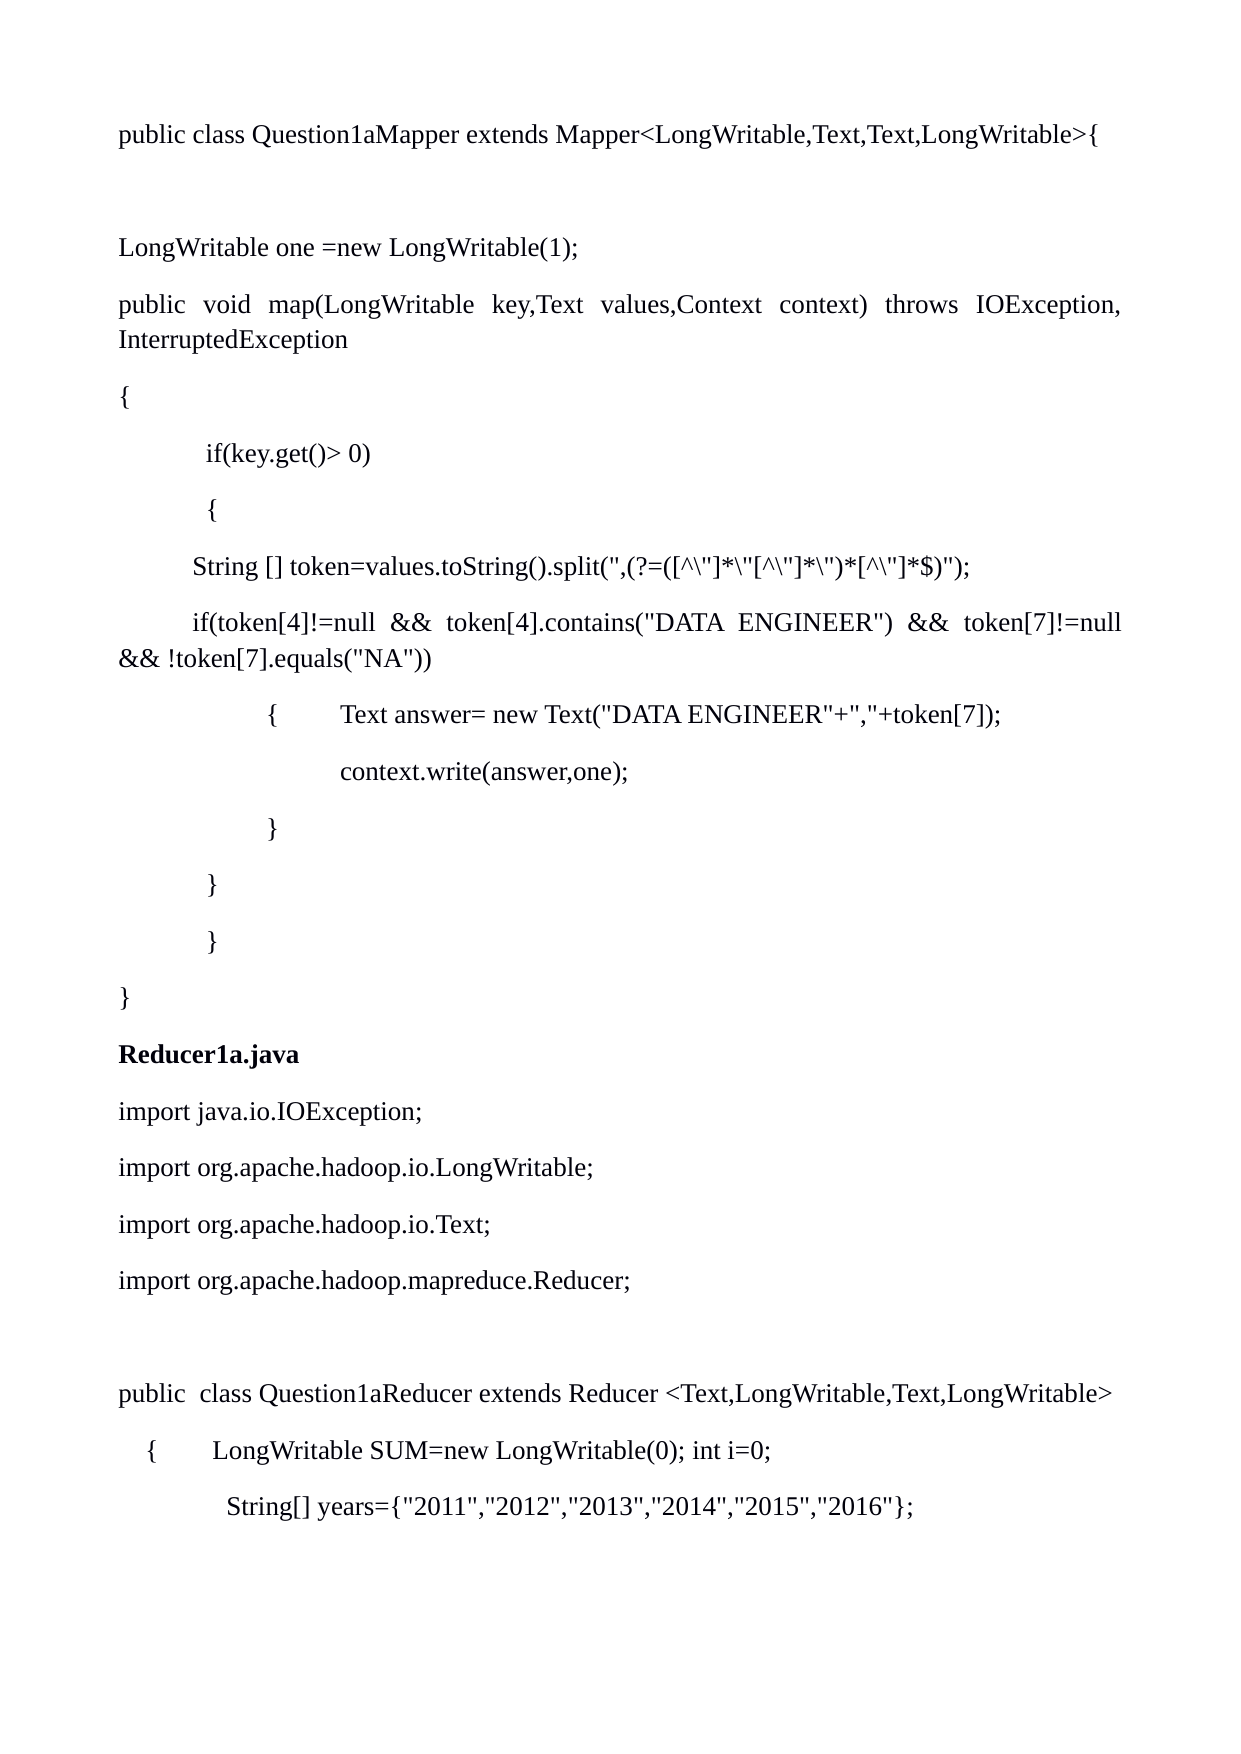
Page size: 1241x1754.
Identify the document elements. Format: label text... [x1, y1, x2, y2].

text } [118, 925, 1122, 956]
text } [118, 868, 1122, 899]
text { [118, 493, 1122, 524]
text } [118, 981, 1122, 1013]
text if(token[4]!=null && token[4].contains("DATA ENGINEER") && token[7]!=null && !token[7].equals("NA")) [118, 606, 1122, 673]
text import org.apache.hadoop.io.LongWritable; [118, 1151, 1122, 1182]
text { LongWritable SUM=new LongWritable(0); int i=0; [118, 1434, 1122, 1465]
text LongWritable one =new LongWritable(1); [118, 231, 1122, 262]
text } [118, 812, 1122, 843]
text if(key.get()> 0) [118, 437, 1122, 468]
text String [] token=values.toString().split(",(?=([^\"]*\"[^\"]*\")*[^\"]*$)"); [118, 550, 1122, 581]
text import org.apache.hadoop.io.Text; [118, 1208, 1122, 1239]
text Reducer1a.java [118, 1038, 1122, 1069]
text import org.apache.hadoop.mapreduce.Reducer; [118, 1264, 1122, 1295]
text public class Question1aMapper extends Mapper<LongWritable,Text,Text,LongWritable>{ [118, 118, 1122, 149]
text public void map(LongWritable key,Text values,Context context) throws IOException, InterruptedException [118, 288, 1122, 355]
text { [118, 380, 1122, 411]
text public class Question1aReducer extends Reducer <Text,LongWritable,Text,LongWritable> [118, 1377, 1122, 1408]
text { Text answer= new Text("DATA ENGINEER"+","+token[7]); [118, 699, 1122, 730]
text import java.io.IOException; [118, 1094, 1122, 1126]
text context.write(answer,one); [118, 755, 1122, 786]
text String[] years={"2011","2012","2013","2014","2015","2016"}; [118, 1491, 1122, 1522]
